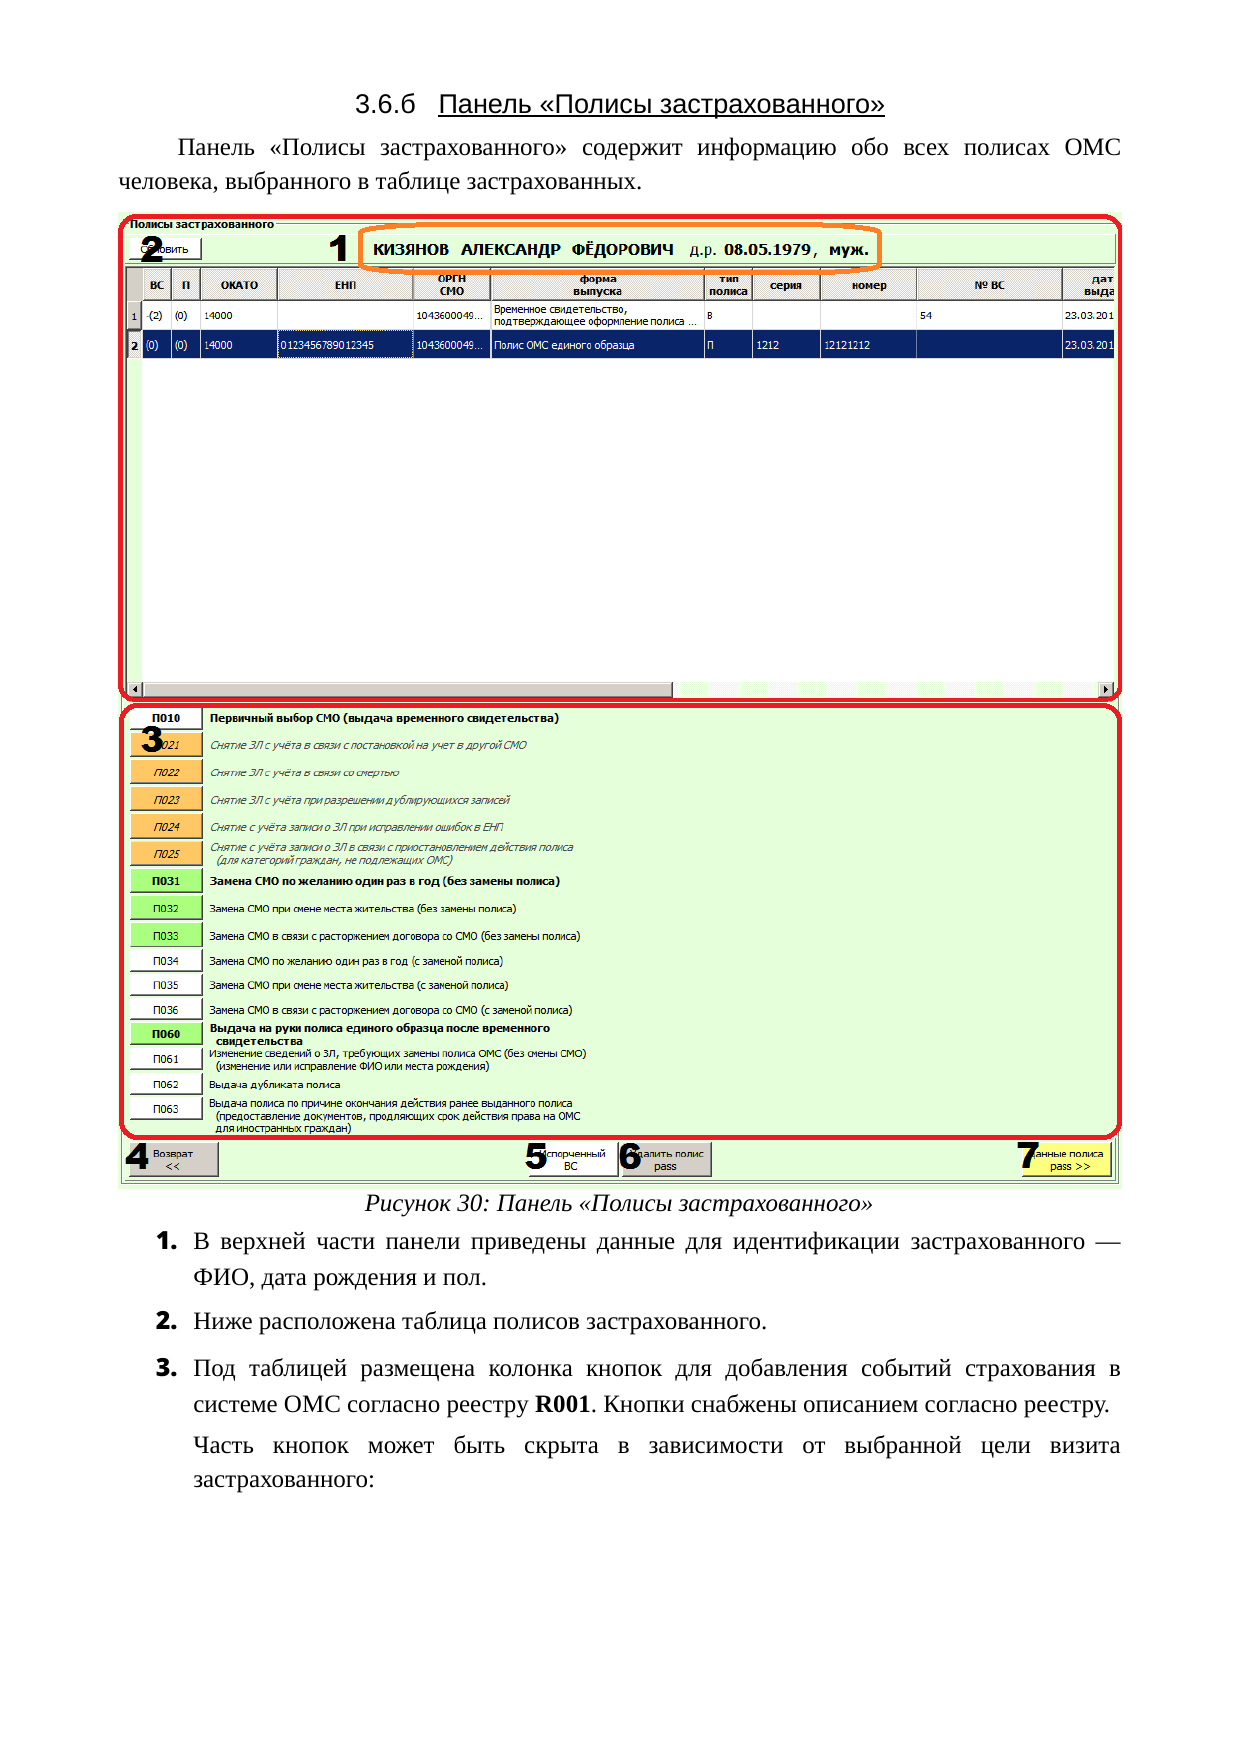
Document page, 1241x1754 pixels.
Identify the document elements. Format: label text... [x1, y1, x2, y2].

subtitle Панель «Полисы застрахованного» [118, 88, 1122, 119]
list Под таблицей размещена колонка кнопок для добавления событий страхования в системе ОМС согласно реестру R001. Кнопки снабжены описанием согласно реестру. [156, 1350, 1122, 1418]
list [118, 207, 1122, 212]
text Панель «Полисы застрахованного» содержит информацию обо всех полисах ОМС человека, выбранного в таблице застрахованных. [118, 132, 1122, 195]
list Часть кнопок может быть скрыта в зависимости от выбранной цели визита застрахованного: [156, 1430, 1122, 1493]
list Рисунок 30: Панель «Полисы застрахованного» [118, 1189, 1122, 1217]
list Ниже расположена таблица полисов застрахованного. [156, 1303, 1122, 1337]
list В верхней части панели приведены данные для идентификации застрахованного — ФИО, дата рождения и пол. [156, 1217, 1122, 1291]
